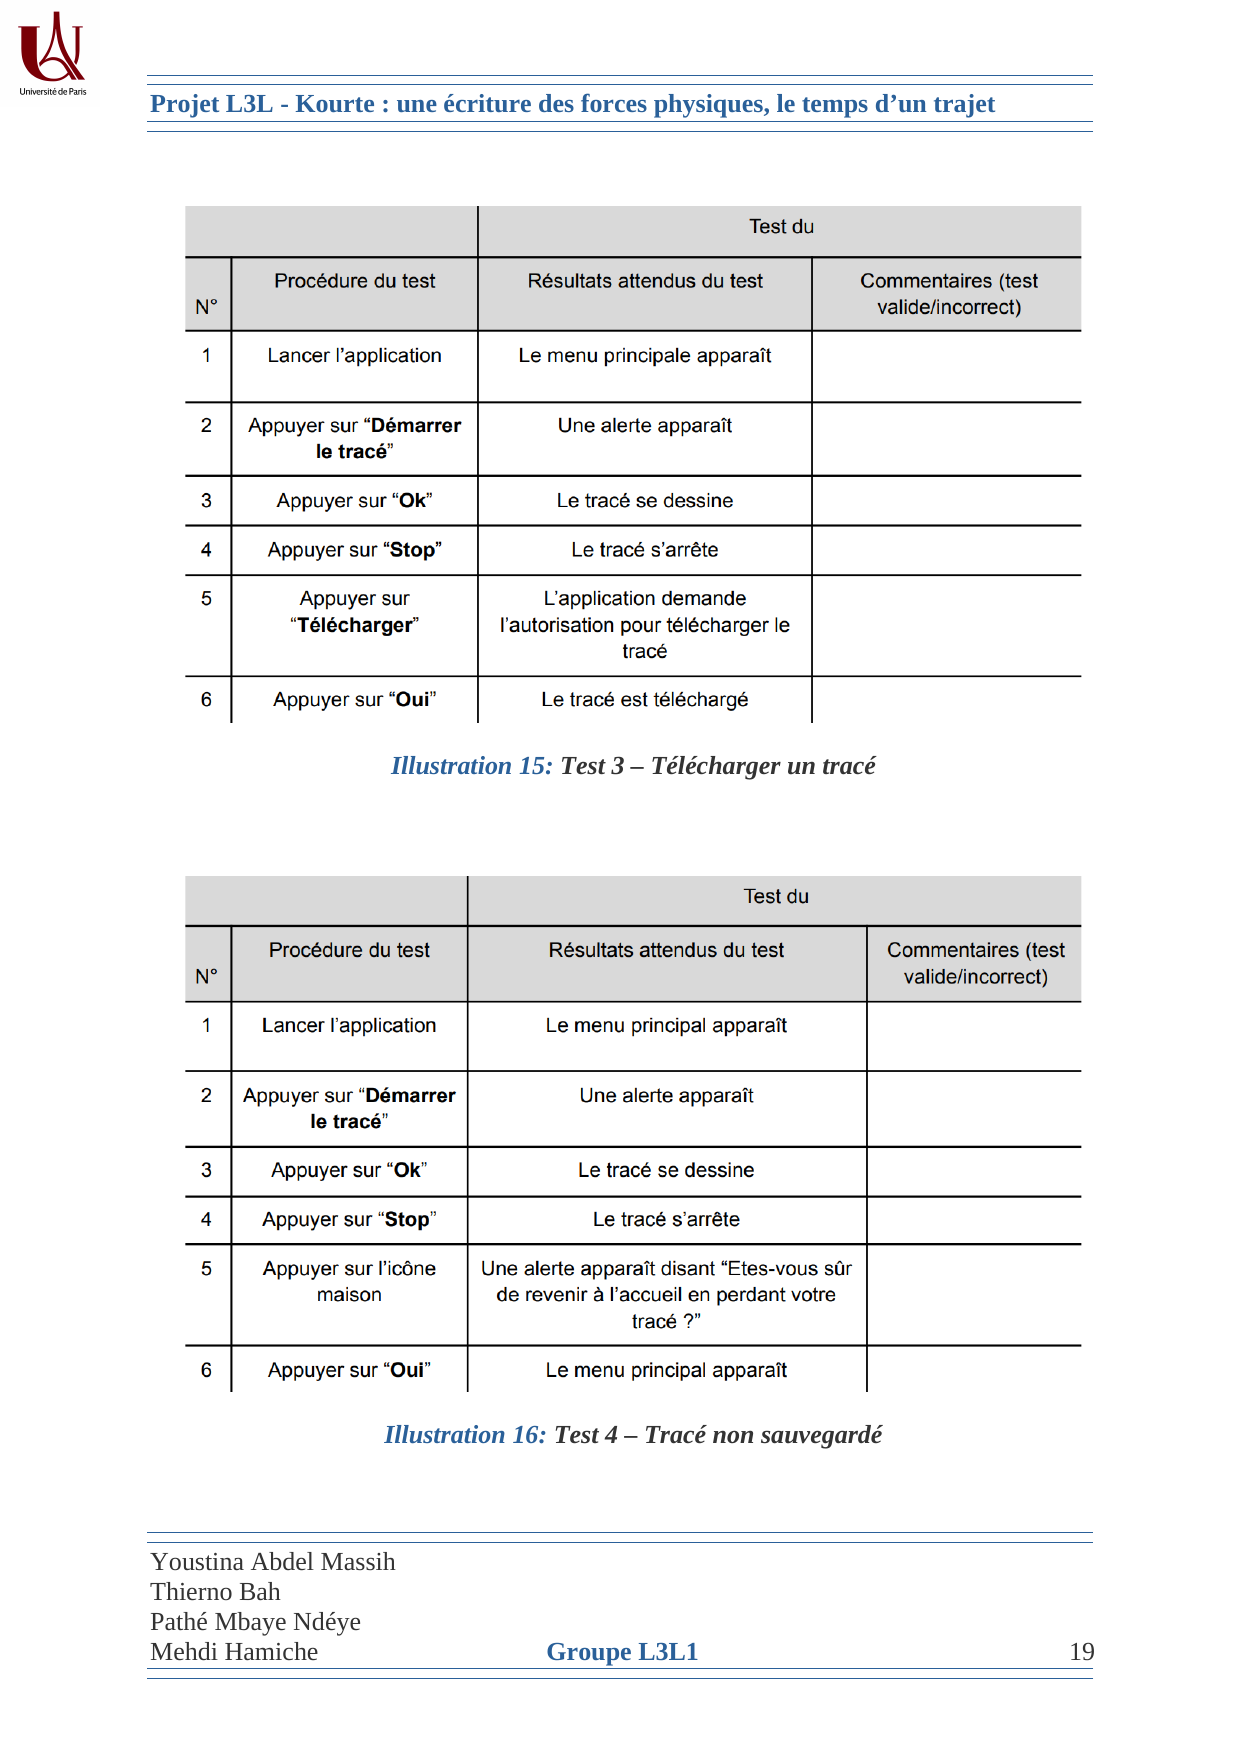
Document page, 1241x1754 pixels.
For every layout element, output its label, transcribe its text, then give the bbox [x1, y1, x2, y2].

text Illustration 15: Test 3 – Télécharger un tracé [185, 723, 1081, 780]
picture [185, 876, 1082, 1392]
picture [185, 206, 1082, 723]
picture [0, 0, 101, 107]
text Illustration 16: Test 4 – Tracé non sauvegardé [185, 1392, 1081, 1449]
